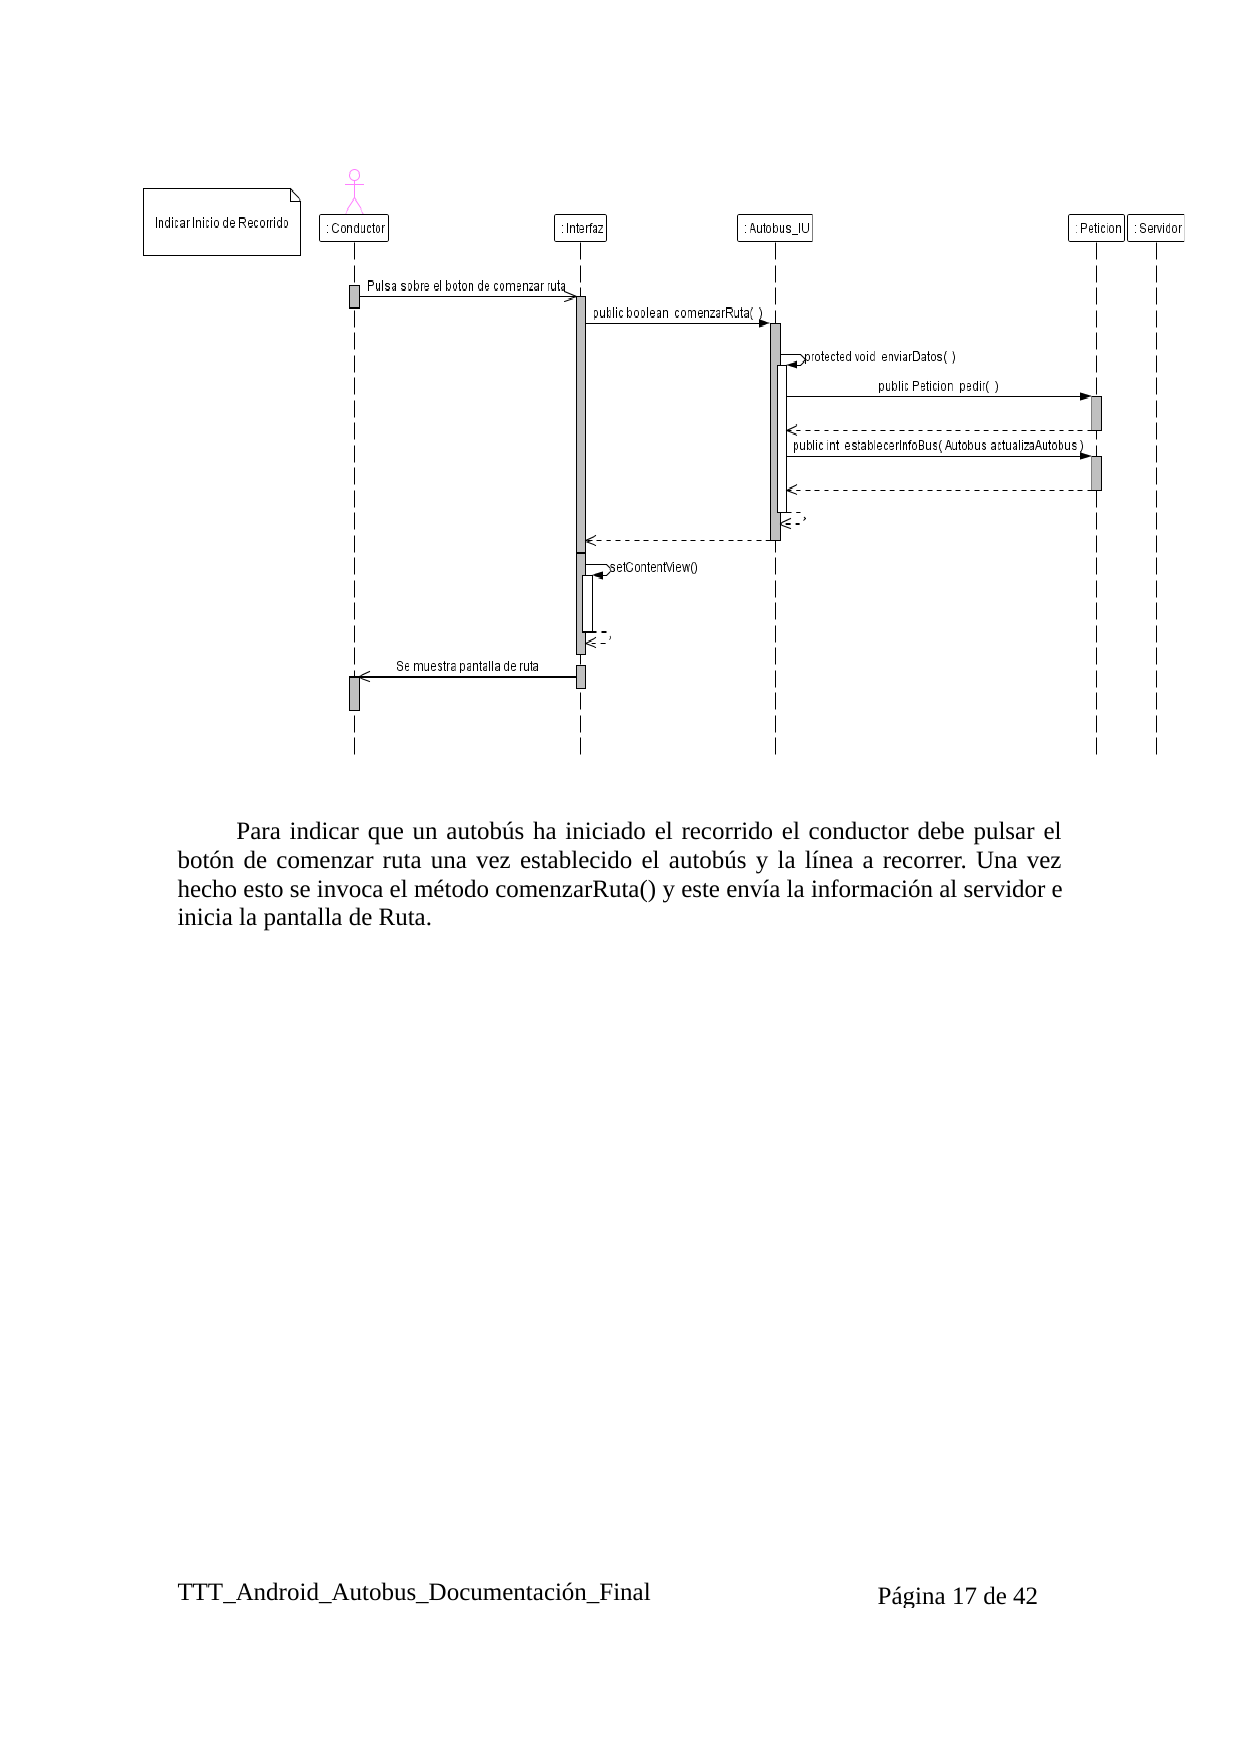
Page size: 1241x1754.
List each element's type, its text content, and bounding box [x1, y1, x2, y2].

text Para indicar que un autobús ha iniciado el recorrido el conductor debe pulsar el botón de comenzar ruta una vez establecido el autobús y la línea a recorrer. Una vez hecho esto se invoca el método comenzarRuta() y este envía la información al servidor e inicia la pantalla de Ruta. [177, 816, 1063, 931]
picture [98, 147, 1185, 759]
